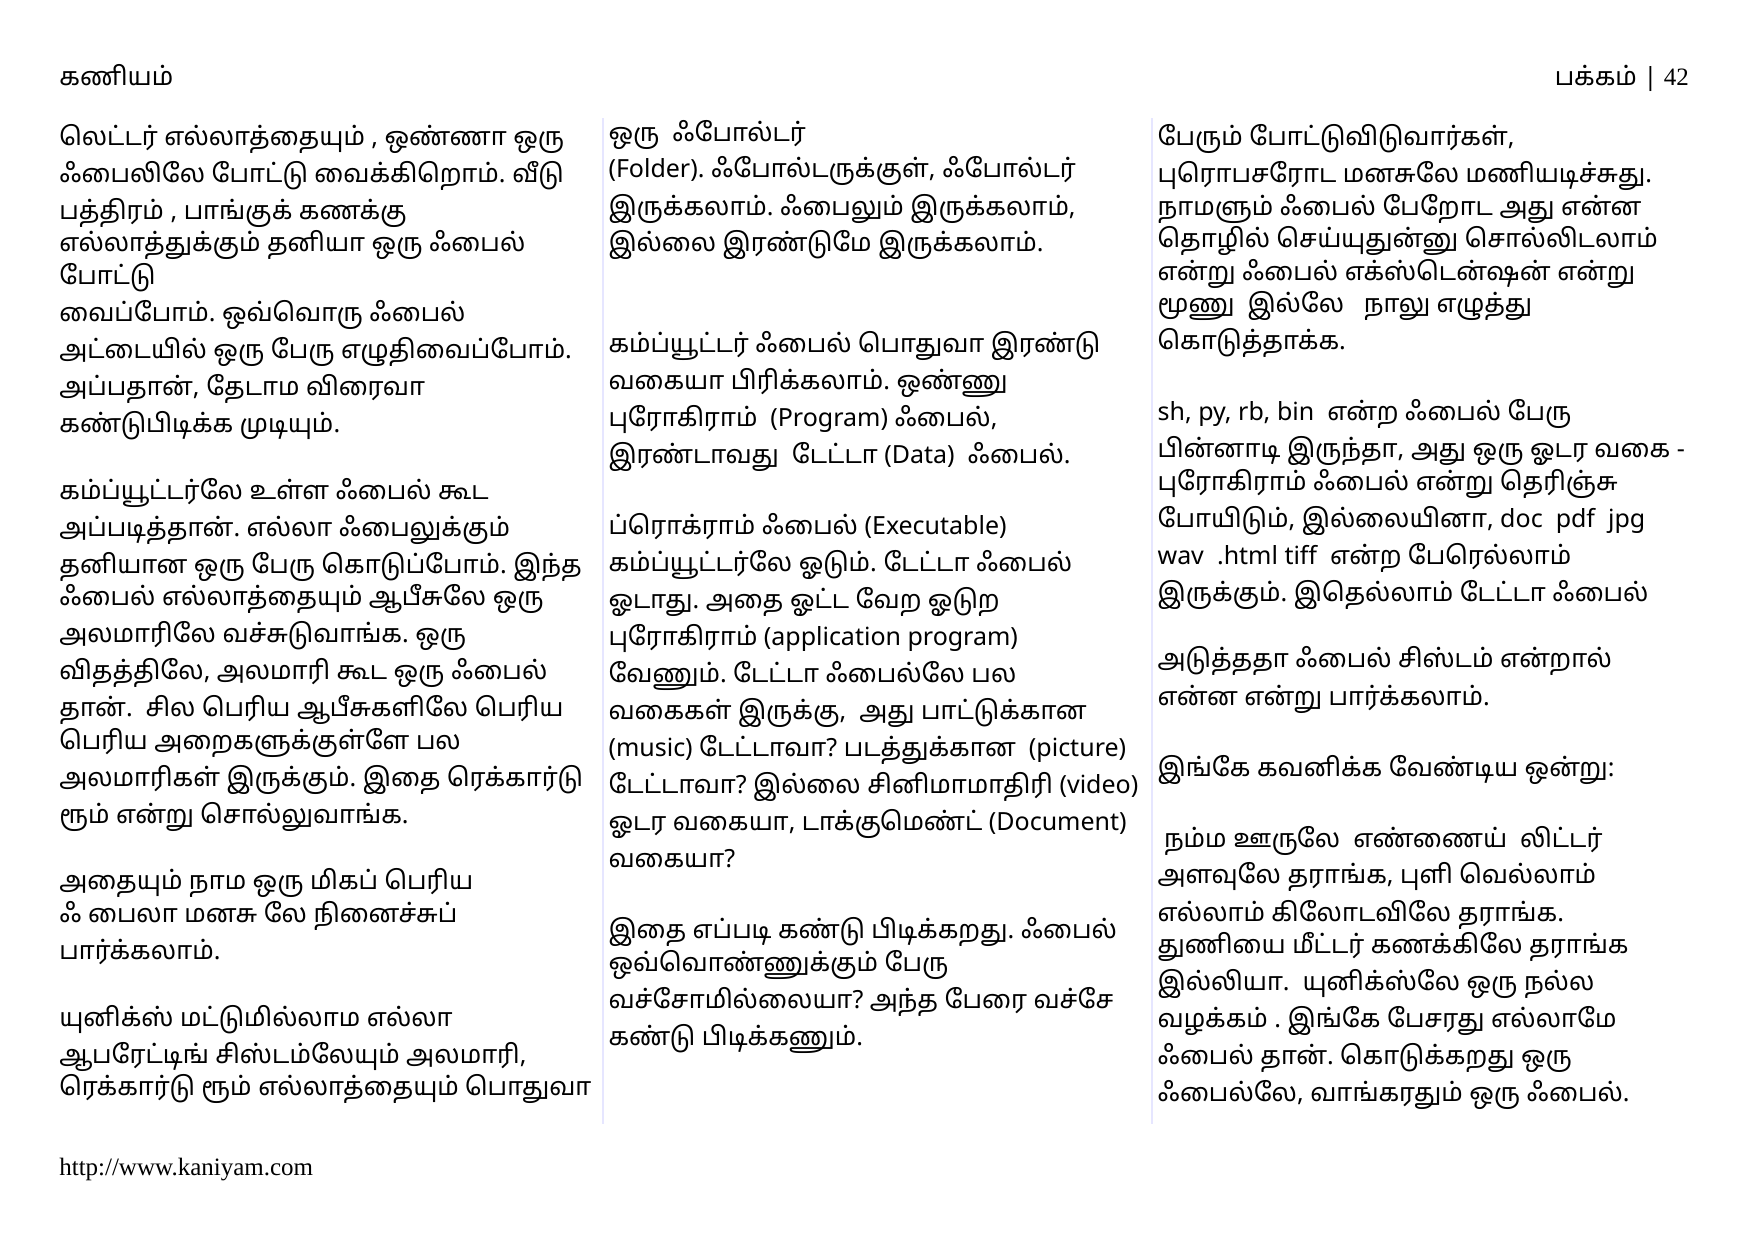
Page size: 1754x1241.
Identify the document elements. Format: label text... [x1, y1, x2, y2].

text (Folder). ஃபோல்டருக்குள், ஃபோல்டர் இருக்கலாம். ஃபைலும் இருக்கலாம், இல்லை இரண்டுமே இருக்கலாம். [608, 151, 1146, 262]
text sh, py, rb, bin என்ற ஃபைல் பேரு பின்னாடி இருந்தா, அது ஒரு ஓடர வகை - புரோகிராம் ஃபைல் என்று தெரிஞ்சு போயிடும், இல்லையினா, doc pdf jpg wav .html tiff என்ற பேரெல்லாம் இருக்கும். இதெல்லாம் டேட்டா ஃபைல் [1157, 394, 1695, 611]
text யுனிக்ஸ் மட்டுமில்லாம எல்லா ஆபரேட்டிங் சிஸ்டம்லேயும் அலமாரி, ரெக்கார்டு ரூம் எல்லாத்தையும் பொதுவா [59, 1004, 597, 1106]
text வைப்போம். ஒவ்வொரு ஃபைல் அட்டையில் ஒரு பேரு எழுதிவைப்போம். அப்பதான், தேடாம விரைவா கண்டுபிடிக்க முடியும். [59, 295, 597, 443]
text கம்ப்யூட்டர்லே உள்ள ஃபைல் கூட அப்படித்தான். எல்லா ஃபைலுக்கும் தனியான ஒரு பேரு கொடுப்போம். இந்த ஃபைல் எல்லாத்தையும் ஆபீசுலே ஒரு அலமாரிலே வச்சுடுவாங்க. ஒரு விதத்திலே, அலமாரி கூட ஒரு ஃபைல் தான். சில பெரிய ஆபீசுகளிலே பெரிய பெரிய அறைகளுக்குள்ளே பல அலமாரிகள் இருக்கும். இதை ரெக்கார்டு ரூம் என்று சொல்லுவாங்க. [59, 477, 597, 833]
text லெட்டர் எல்லாத்தையும் , ஒண்ணா ஒரு ஃபைலிலே போட்டு வைக்கிறொம். வீடு பத்திரம் , பாங்குக் கணக்கு எல்லாத்துக்கும் தனியா ஒரு ஃபைல் போட்டு [59, 118, 597, 295]
text பேரும் போட்டுவிடுவார்கள், புரொபசரோட மனசுலே மணியடிச்சுது. நாமளும் ஃபைல் பேறோட அது என்ன தொழில் செய்யுதுன்னு சொல்லிடலாம் என்று ஃபைல் எக்ஸ்டென்ஷன் என்று மூணு இல்லே நாலு எழுத்து கொடுத்தாக்க. [1157, 118, 1695, 360]
text நம்ம ஊருலே எண்ணைய் லிட்டர் அளவுலே தராங்க, புளி வெல்லாம் எல்லாம் கிலோடவிலே தராங்க. துணியை மீட்டர் கணக்கிலே தராங்க இல்லியா. யுனிக்ஸ்லே ஒரு நல்ல வழக்கம் . இங்கே பேசரது எல்லாமே ஃபைல் தான். கொடுக்கறது ஒரு ஃபைல்லே, வாங்கரதும் ஒரு ஃபைல். [1157, 820, 1695, 1112]
text இங்கே கவனிக்க வேண்டிய ஒன்று: [1157, 749, 1695, 786]
text அடுத்ததா ஃபைல் சிஸ்டம் என்றால் என்ன என்று பார்க்கலாம். [1157, 646, 1695, 715]
text அதையும் நாம ஒரு மிகப் பெரிய ஃ பைலா மனசு லே நினைச்சுப் பார்க்கலாம். [59, 867, 597, 969]
text இதை எப்படி கண்டு பிடிக்கறது. ஃபைல் ஒவ்வொண்ணுக்கும் பேரு வச்சோமில்லையா? அந்த பேரை வச்சே கண்டு பிடிக்கணும். [608, 912, 1146, 1055]
text கம்ப்யூட்டர் ஃபைல் பொதுவா இரண்டு வகையா பிரிக்கலாம். ஒண்ணு புரோகிராம் (Program) ஃபைல், இரண்டாவது டேட்டா (Data) ஃபைல். [608, 330, 1146, 474]
text ஒரு ஃபோல்டர் [608, 118, 1146, 151]
text ப்ரொக்ராம் ஃபைல் (Executable) கம்ப்யூட்டர்லே ஓடும். டேட்டா ஃபைல் ஓடாது. அதை ஓட்ட வேற ஓடுற புரோகிராம் (application program) வேணும். டேட்டா ஃபைல்லே பல வகைகள் இருக்கு, அது பாட்டுக்கான (music) டேட்டாவா? படத்துக்கான (picture) டேட்டாவா? இல்லை சினிமாமாதிரி (video) ஓடர வகையா, டாக்குமெண்ட் (Document) வகையா? [608, 508, 1146, 878]
